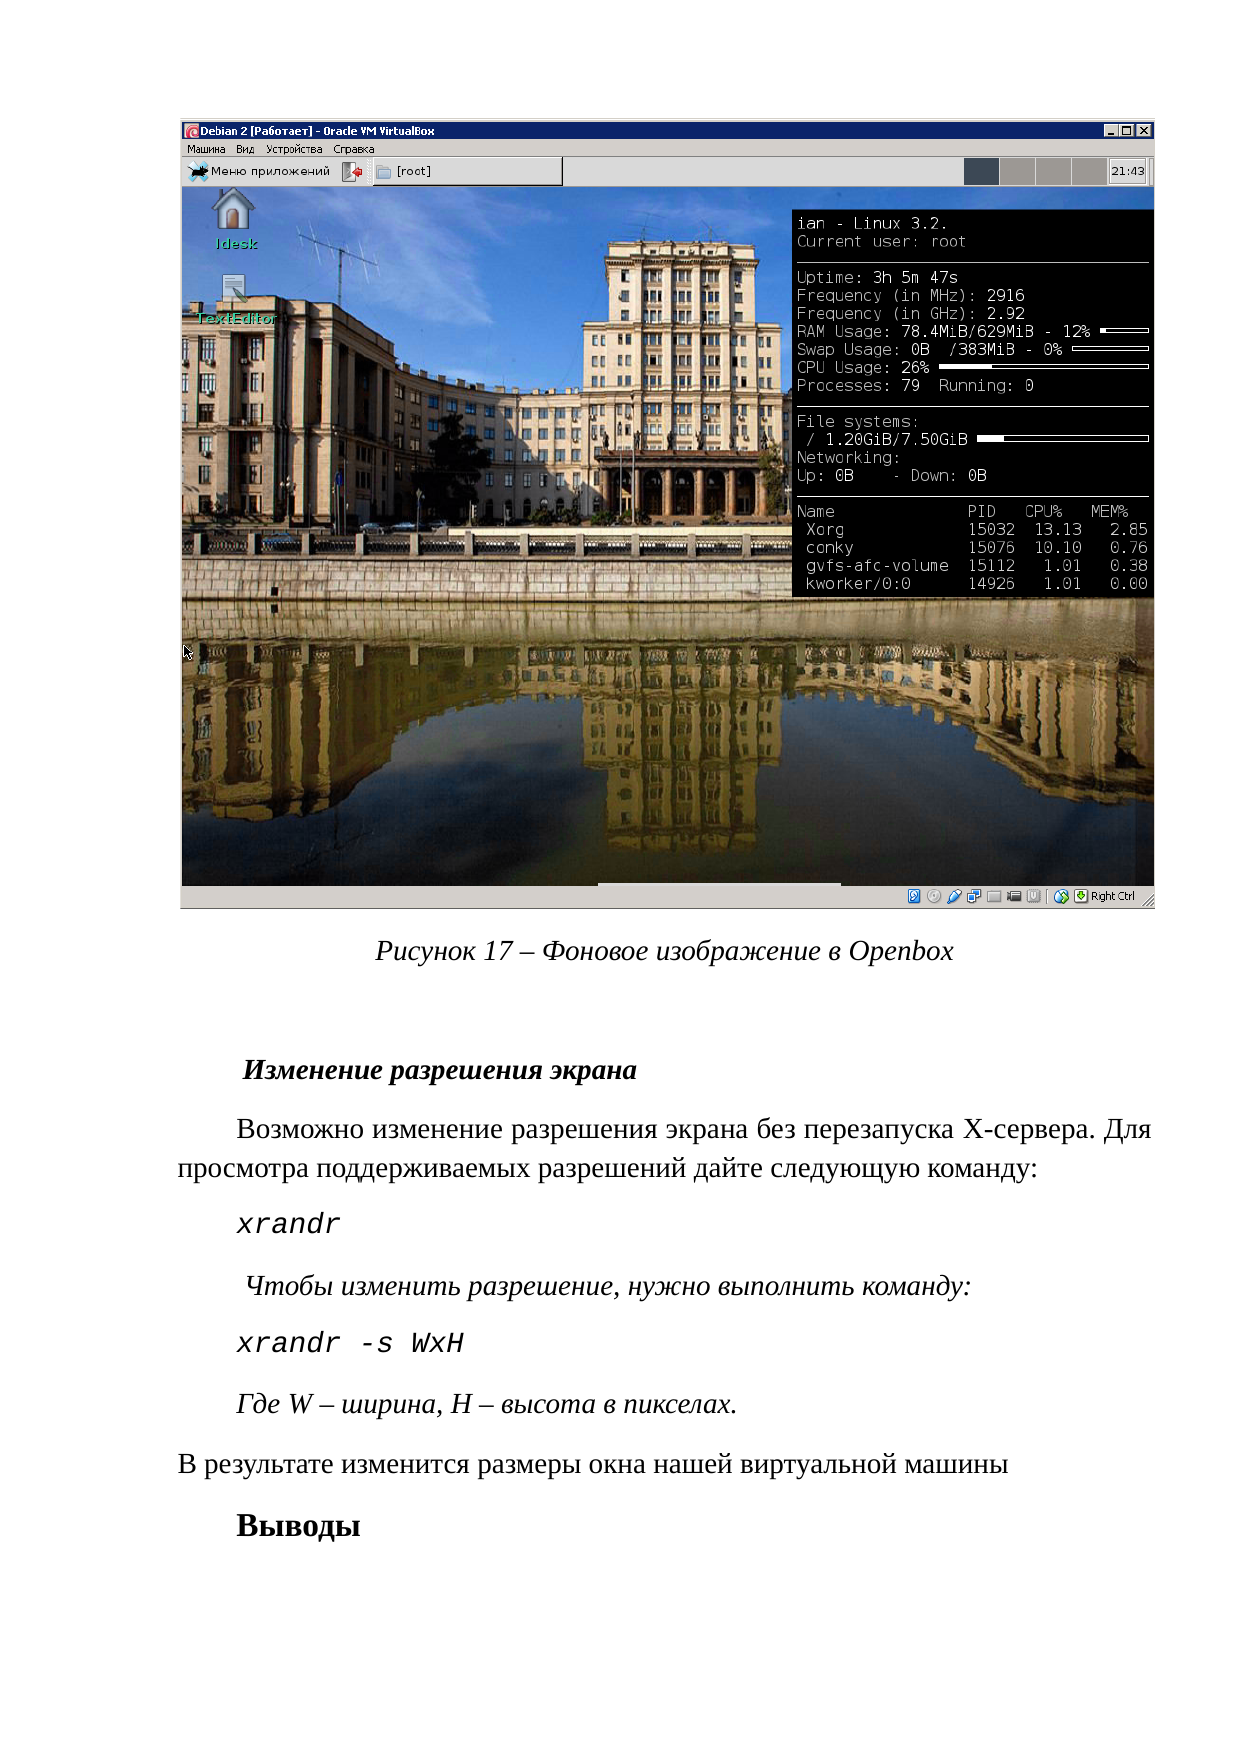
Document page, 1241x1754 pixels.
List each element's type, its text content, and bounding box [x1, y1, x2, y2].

text Чтобы изменить разрешение, нужно выполнить команду: [177, 1268, 1152, 1302]
picture [180, 118, 1155, 909]
text Изменение разрешения экрана [177, 1052, 1152, 1086]
text Где W – ширина, H – высота в пикселах. [177, 1386, 1152, 1420]
text xrandr -s WxH [177, 1328, 1152, 1361]
text Возможно изменение разрешения экрана без перезапуска X-сервера. Для просмотра поддерживаемых разрешений дайте следующую команду: [177, 1112, 1152, 1184]
text xrandr [177, 1209, 1152, 1243]
text Выводы [177, 1505, 1152, 1543]
text Рисунок 17 – Фоновое изображение в Openbox [177, 933, 1152, 967]
text В результате изменится размеры окна нашей виртуальной машины [177, 1446, 1152, 1479]
